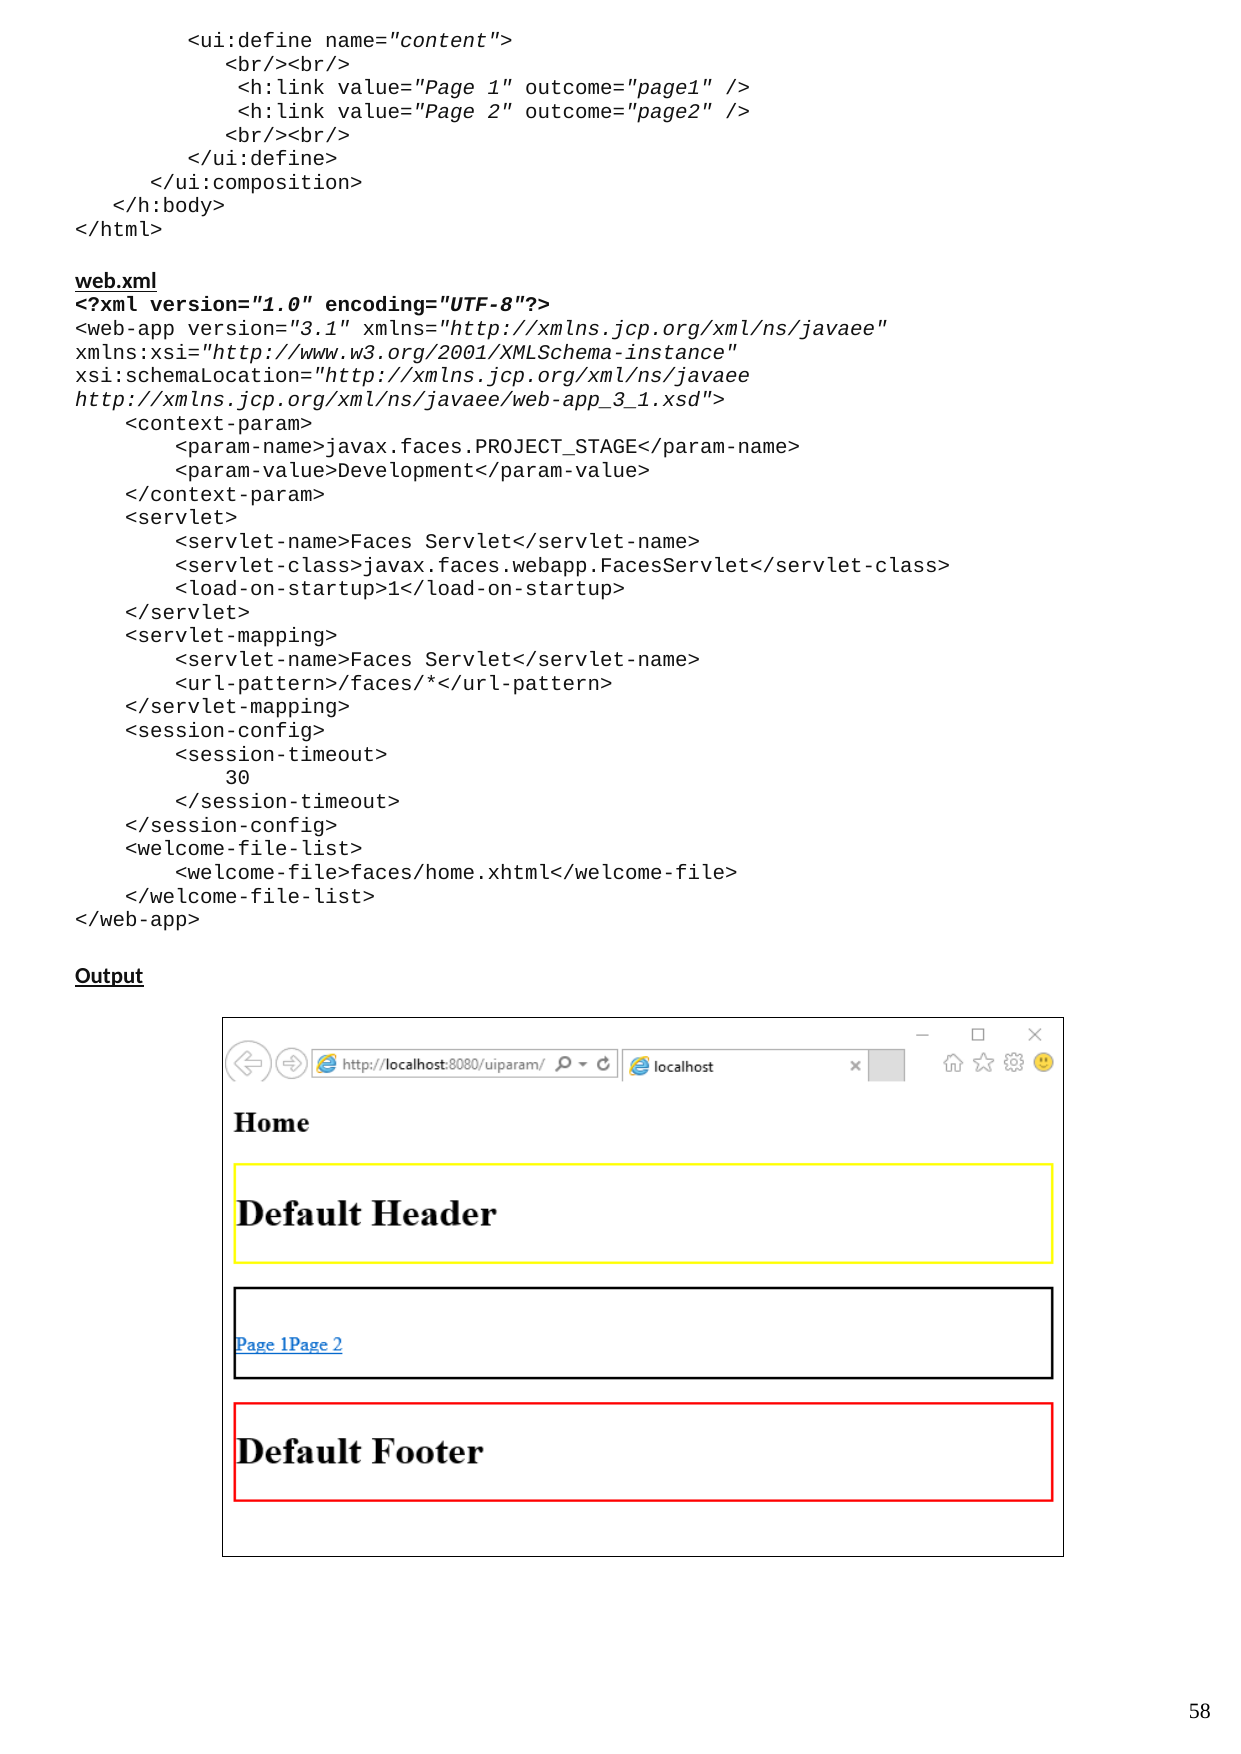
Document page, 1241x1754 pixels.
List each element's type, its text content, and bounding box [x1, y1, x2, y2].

text <br/><br/> [75, 124, 1211, 148]
text <servlet-mapping> [75, 626, 1211, 649]
text <param-name>javax.faces.PROJECT_STAGE</param-name> [75, 436, 1211, 460]
text </session-config> [75, 815, 1211, 838]
text </context-param> [75, 484, 1211, 507]
text <welcome-file>faces/home.xhtml</welcome-file> [75, 862, 1211, 886]
text </html> [75, 219, 1211, 243]
text <h:link value="Page 2" outcome="page2" /> [75, 101, 1211, 124]
text 30 [75, 767, 1211, 791]
text <context-param> [75, 413, 1211, 436]
text <servlet-name>Faces Servlet</servlet-name> [75, 531, 1211, 554]
text <session-timeout> [75, 744, 1211, 767]
text <br/><br/> [75, 54, 1211, 77]
text </welcome-file-list> [75, 886, 1211, 909]
text </web-app> [75, 909, 1211, 933]
text <url-pattern>/faces/*</url-pattern> [75, 673, 1211, 696]
text </ui:define> [75, 148, 1211, 172]
text <session-config> [75, 720, 1211, 744]
text </servlet> [75, 602, 1211, 626]
text </ui:composition> [75, 172, 1211, 196]
text <servlet-name>Faces Servlet</servlet-name> [75, 649, 1211, 673]
text <load-on-startup>1</load-on-startup> [75, 578, 1211, 602]
text </servlet-mapping> [75, 696, 1211, 720]
text <servlet-class>javax.faces.webapp.FacesServlet</servlet-class> [75, 554, 1211, 578]
text <h:link value="Page 1" outcome="page1" /> [75, 77, 1211, 101]
text web.xml [75, 266, 1211, 294]
text <web-app version="3.1" xmlns="http://xmlns.jcp.org/xml/ns/javaee" xmlns:xsi="http://www.w3.org/2001/XMLSchema-instance" xsi:schemaLocation="http://xmlns.jcp.org/xml/ns/javaee http://xmlns.jcp.org/xml/ns/javaee/web-app_3_1.xsd"> [75, 318, 1211, 413]
text <?xml version="1.0" encoding="UTF-8"?> [75, 294, 1211, 318]
text <ui:define name="content"> [75, 30, 1211, 54]
text <param-value>Development</param-value> [75, 460, 1211, 484]
text <welcome-file-list> [75, 838, 1211, 862]
text </h:body> [75, 196, 1211, 219]
text <servlet> [75, 507, 1211, 531]
text </session-timeout> [75, 791, 1211, 815]
text Output [75, 961, 1211, 989]
